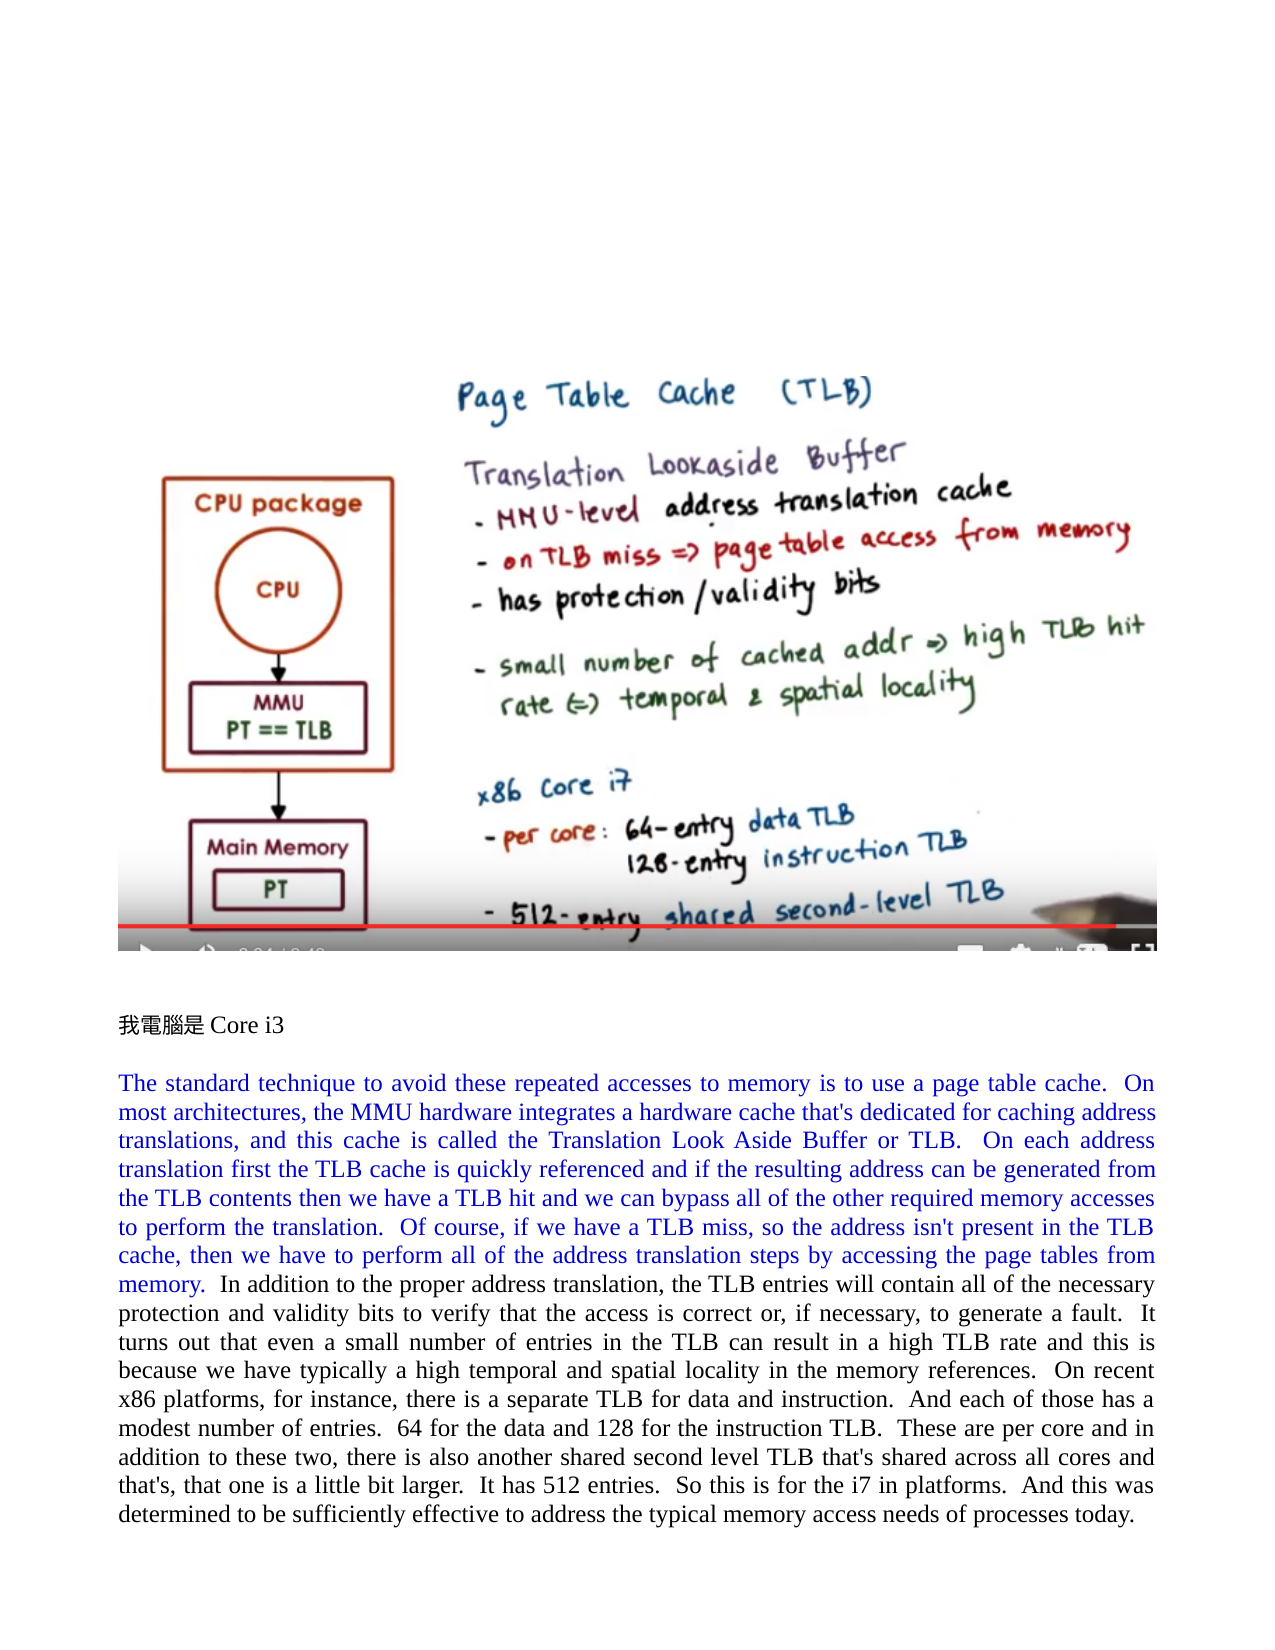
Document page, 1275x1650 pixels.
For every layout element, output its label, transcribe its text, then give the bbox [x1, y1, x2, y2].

text 我電腦是Core i3 [118, 1008, 1157, 1039]
picture [118, 376, 1157, 951]
text The standard technique to avoid these repeated accesses to memory is to use a page table cache. On most architectures, the MMU hardware integrates a hardware cache that's dedicated for caching address translations, and this cache is called the Translation Look Aside Buffer or TLB. On each address translation first the TLB cache is quickly referenced and if the resulting address can be generated from the TLB contents then we have a TLB hit and we can bypass all of the other required memory accesses to perform the translation. Of course, if we have a TLB miss, so the address isn't present in the TLB cache, then we have to perform all of the address translation steps by accessing the page tables from memory. In addition to the proper address translation, the TLB entries will contain all of the necessary protection and validity bits to verify that the access is correct or, if necessary, to generate a fault. It turns out that even a small number of entries in the TLB can result in a high TLB rate and this is because we have typically a high temporal and spatial locality in the memory references. On recent x86 platforms, for instance, there is a separate TLB for data and instruction. And each of those has a modest number of entries. 64 for the data and 128 for the instruction TLB. These are per core and in addition to these two, there is also another shared second level TLB that's shared across all cores and that's, that one is a little bit larger. It has 512 entries. So this is for the i7 in platforms. And this was determined to be sufficiently effective to address the typical memory access needs of processes today. [118, 1068, 1157, 1528]
